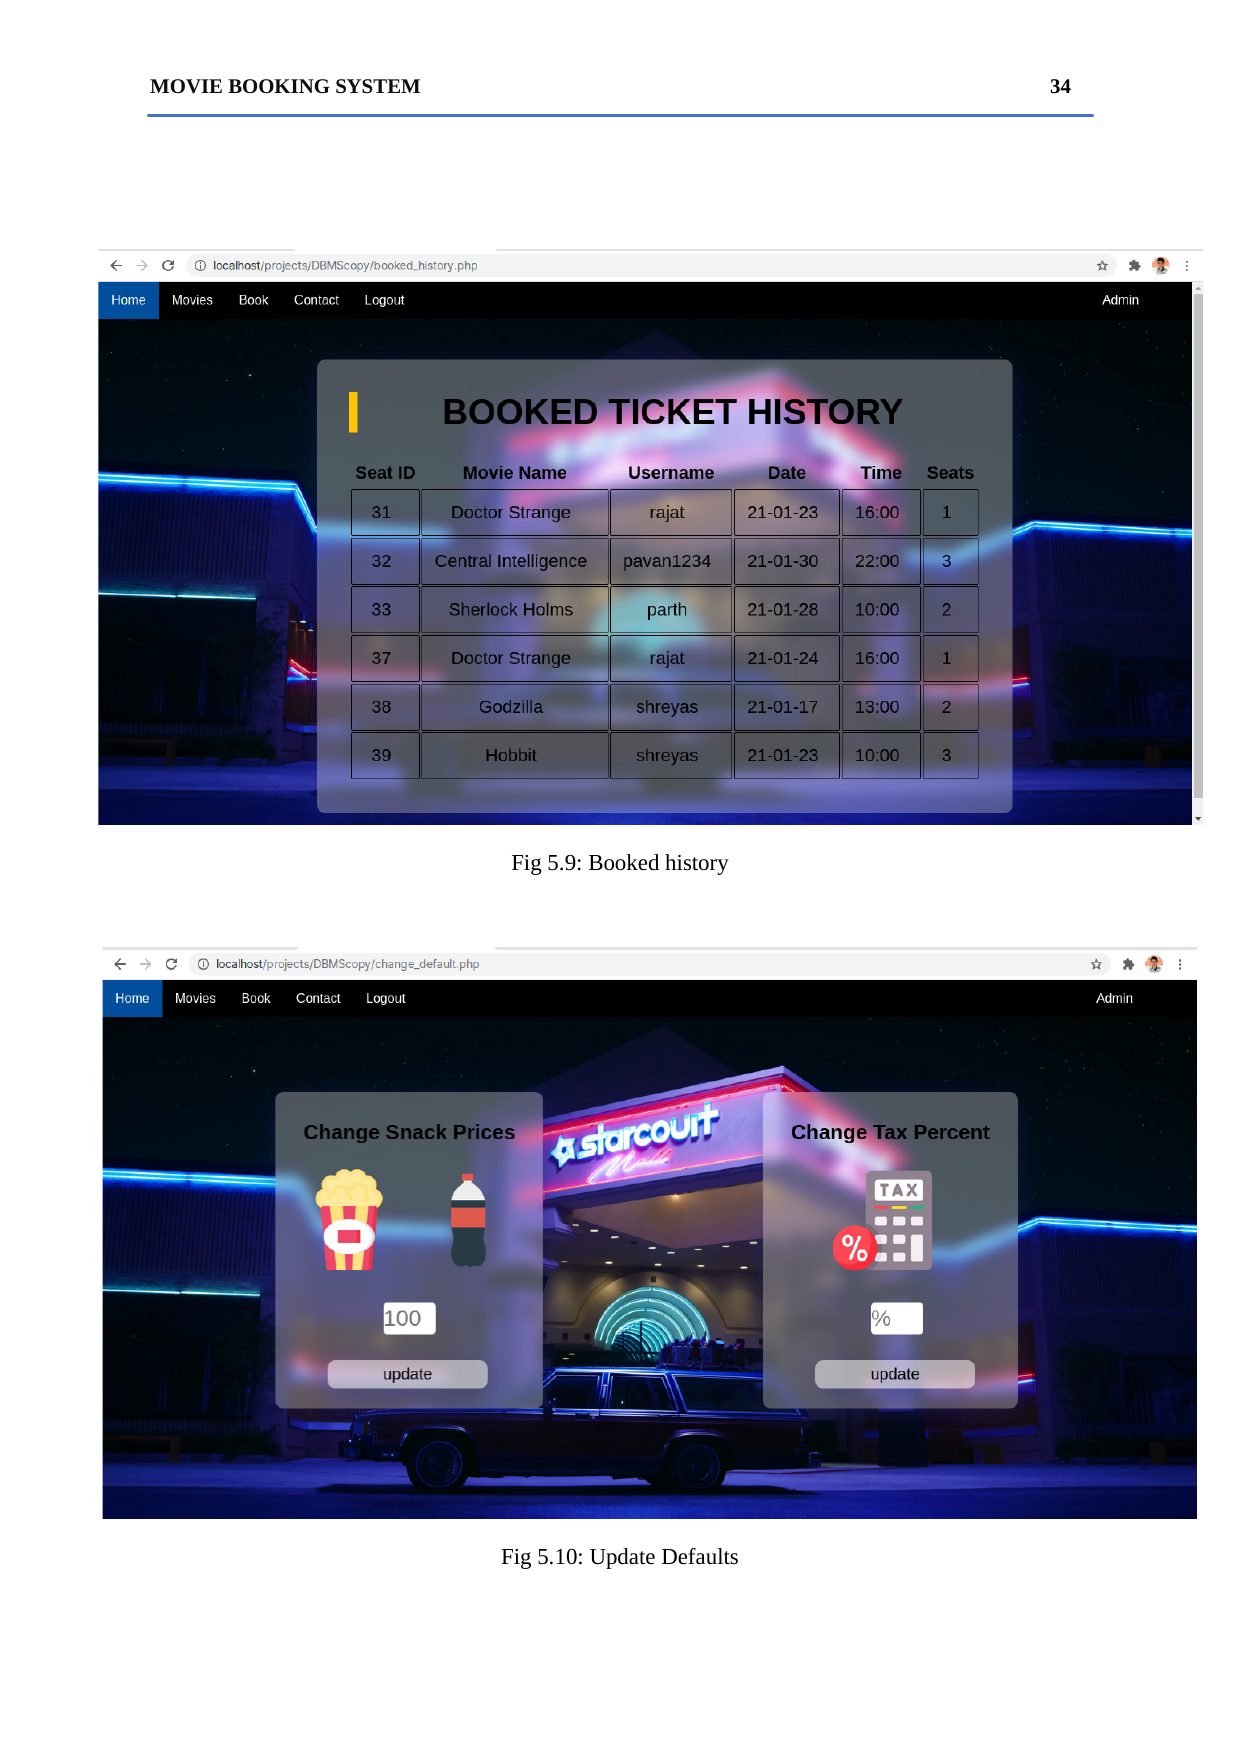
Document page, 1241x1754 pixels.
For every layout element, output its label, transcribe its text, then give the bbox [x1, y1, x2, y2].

picture [98, 249, 1204, 825]
text [150, 227, 1089, 249]
picture [102, 947, 1197, 1519]
text Fig 5.10: Update Defaults [150, 1519, 1089, 1569]
text [150, 926, 1089, 947]
text Fig 5.9: Booked history [150, 825, 1089, 876]
